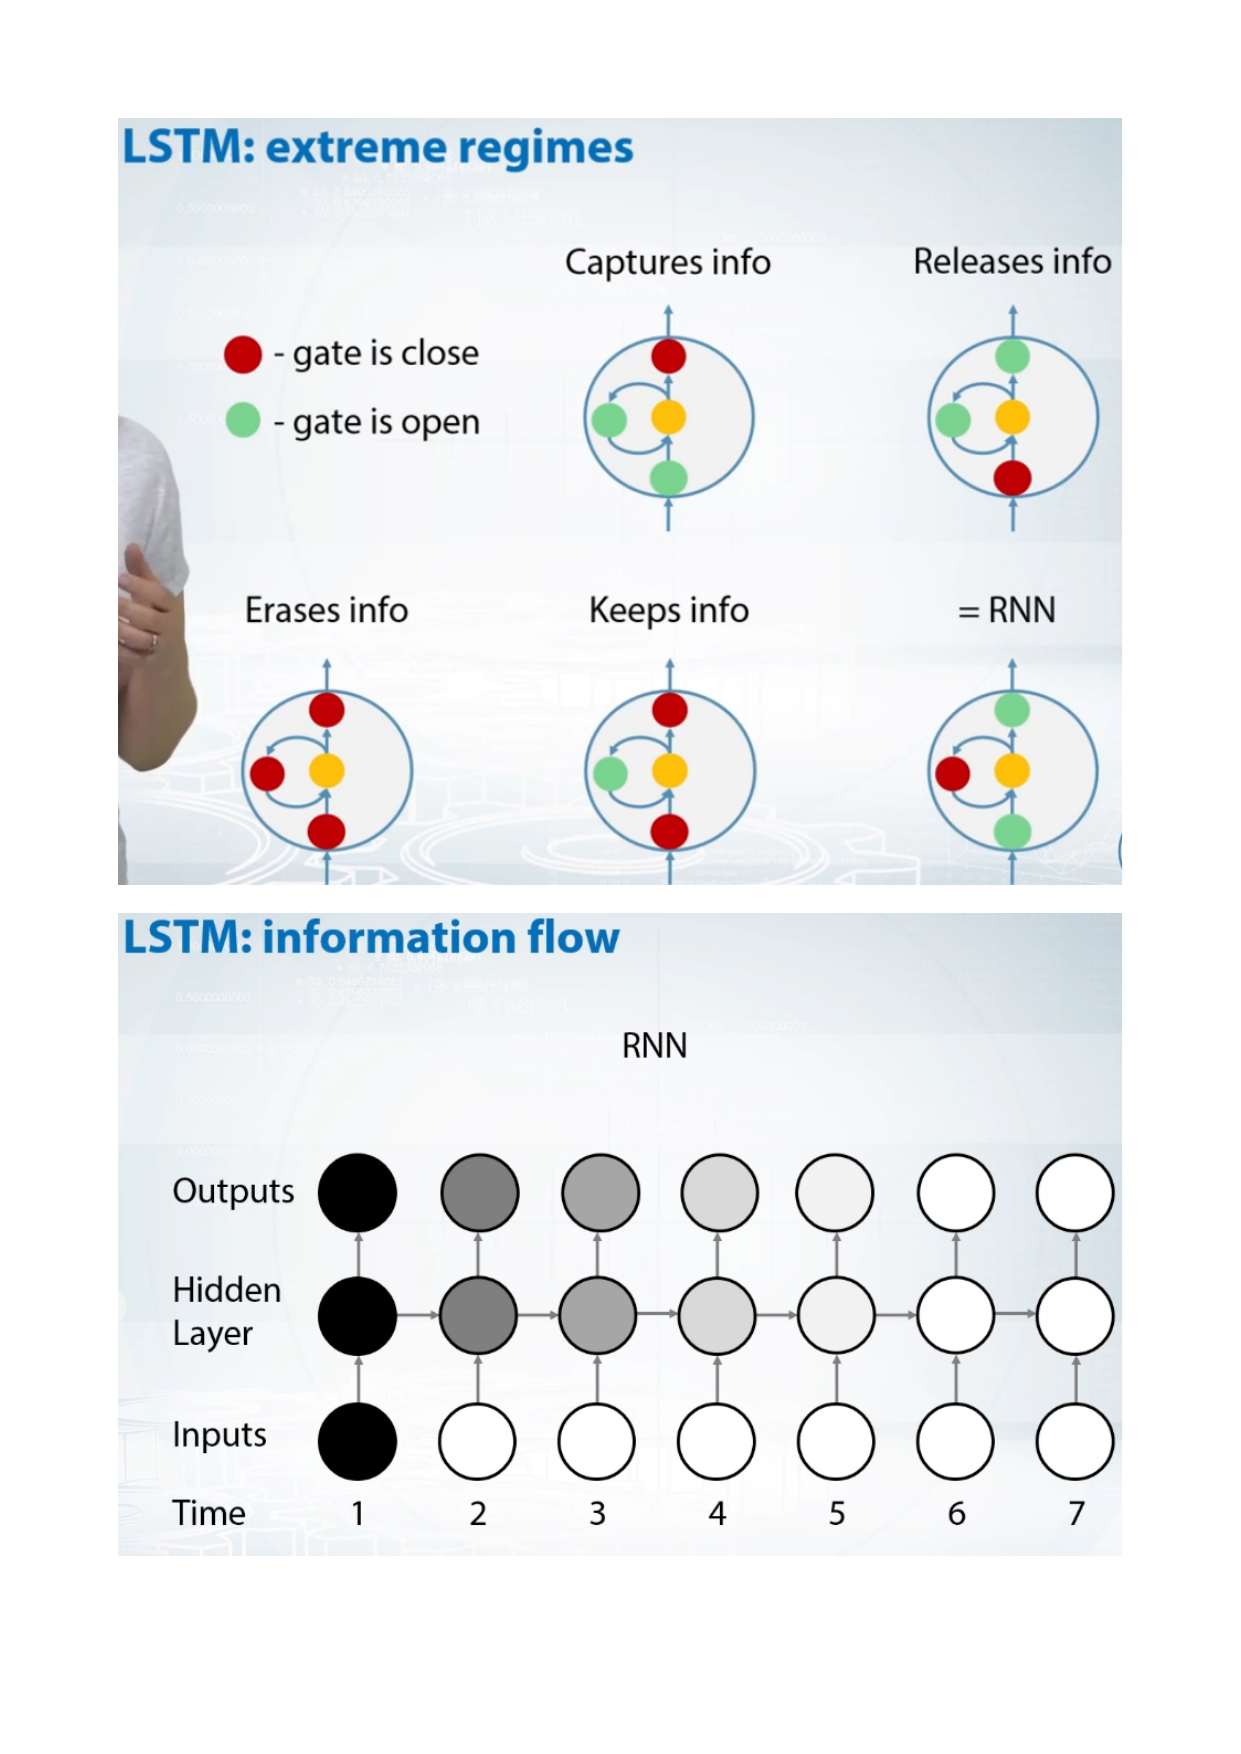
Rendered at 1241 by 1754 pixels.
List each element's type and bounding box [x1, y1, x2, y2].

picture [118, 118, 1123, 885]
picture [118, 913, 1123, 1556]
